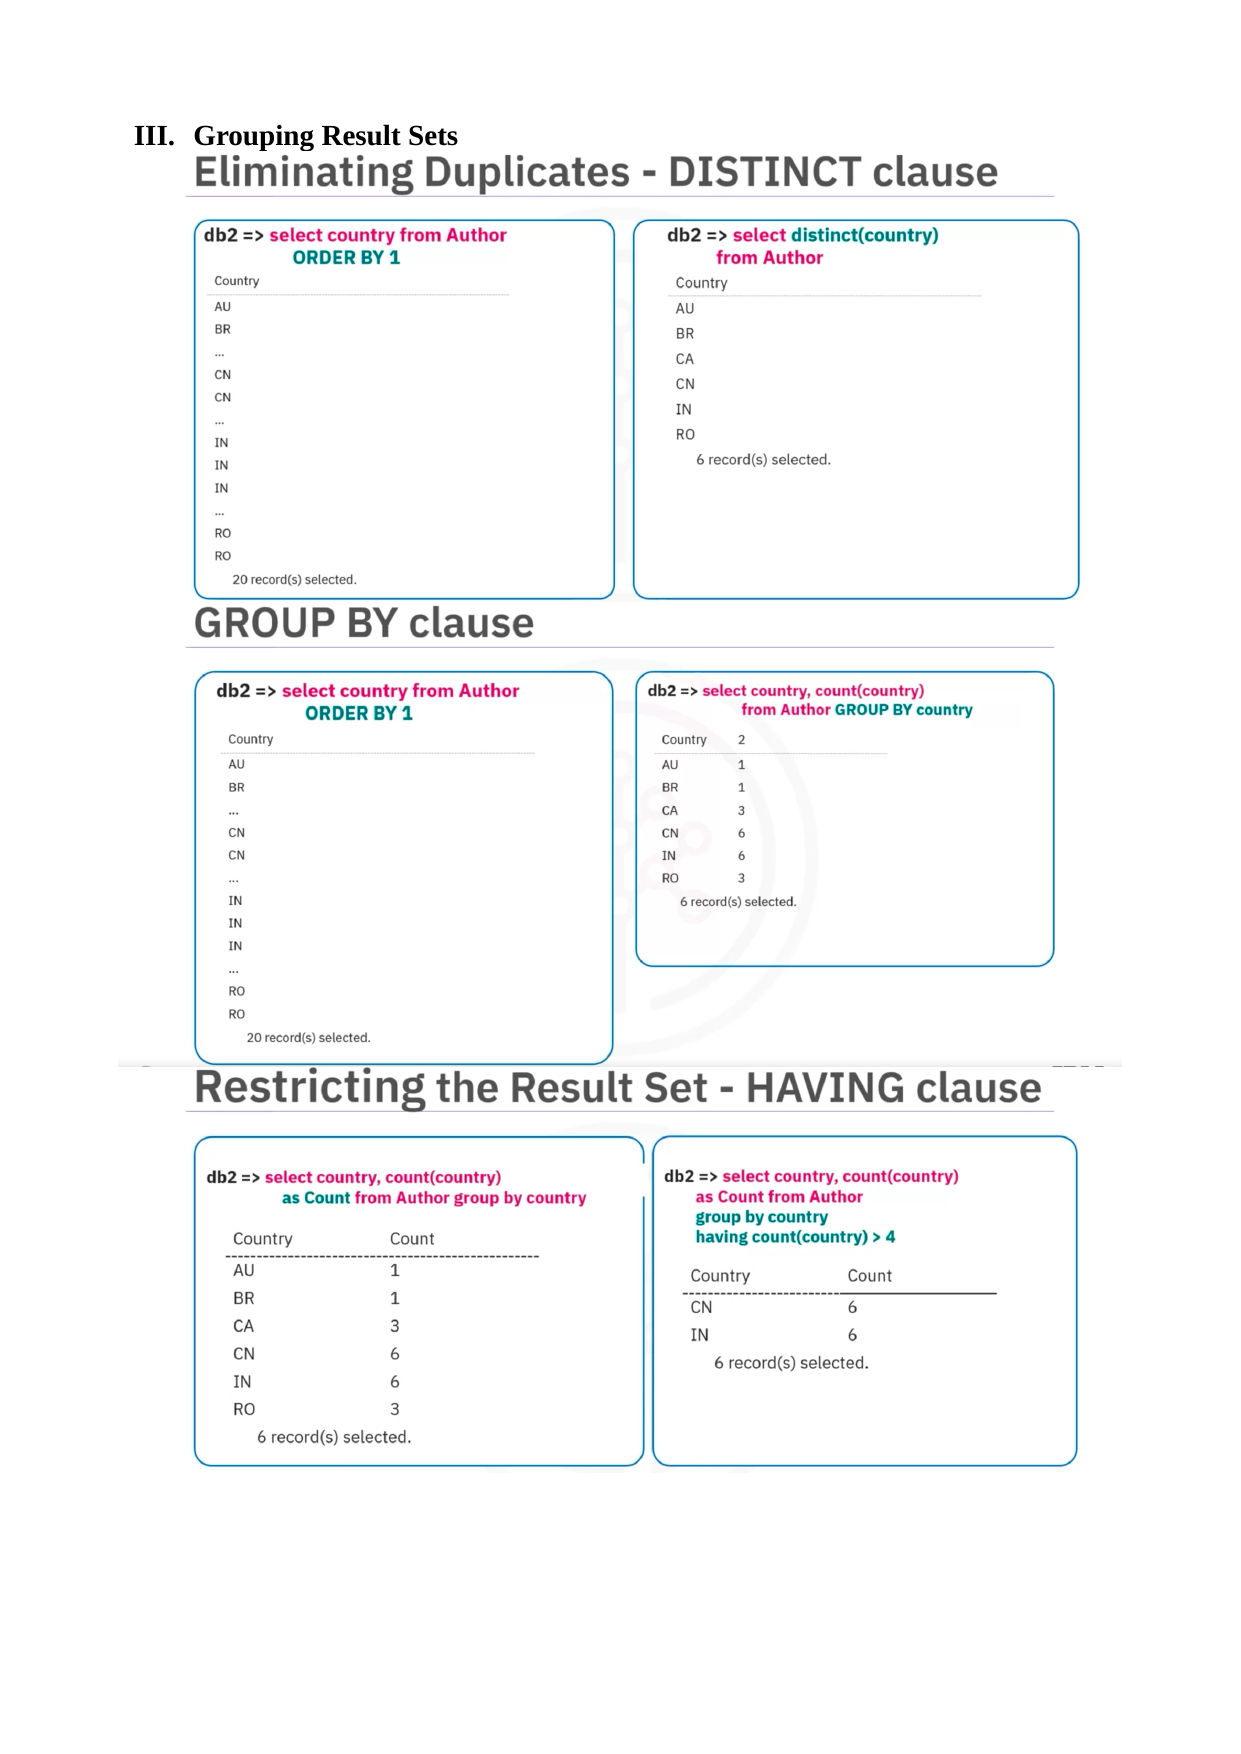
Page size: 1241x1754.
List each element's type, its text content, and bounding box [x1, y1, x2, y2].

list Grouping Result Sets [175, 118, 1122, 151]
picture [118, 151, 1123, 1473]
